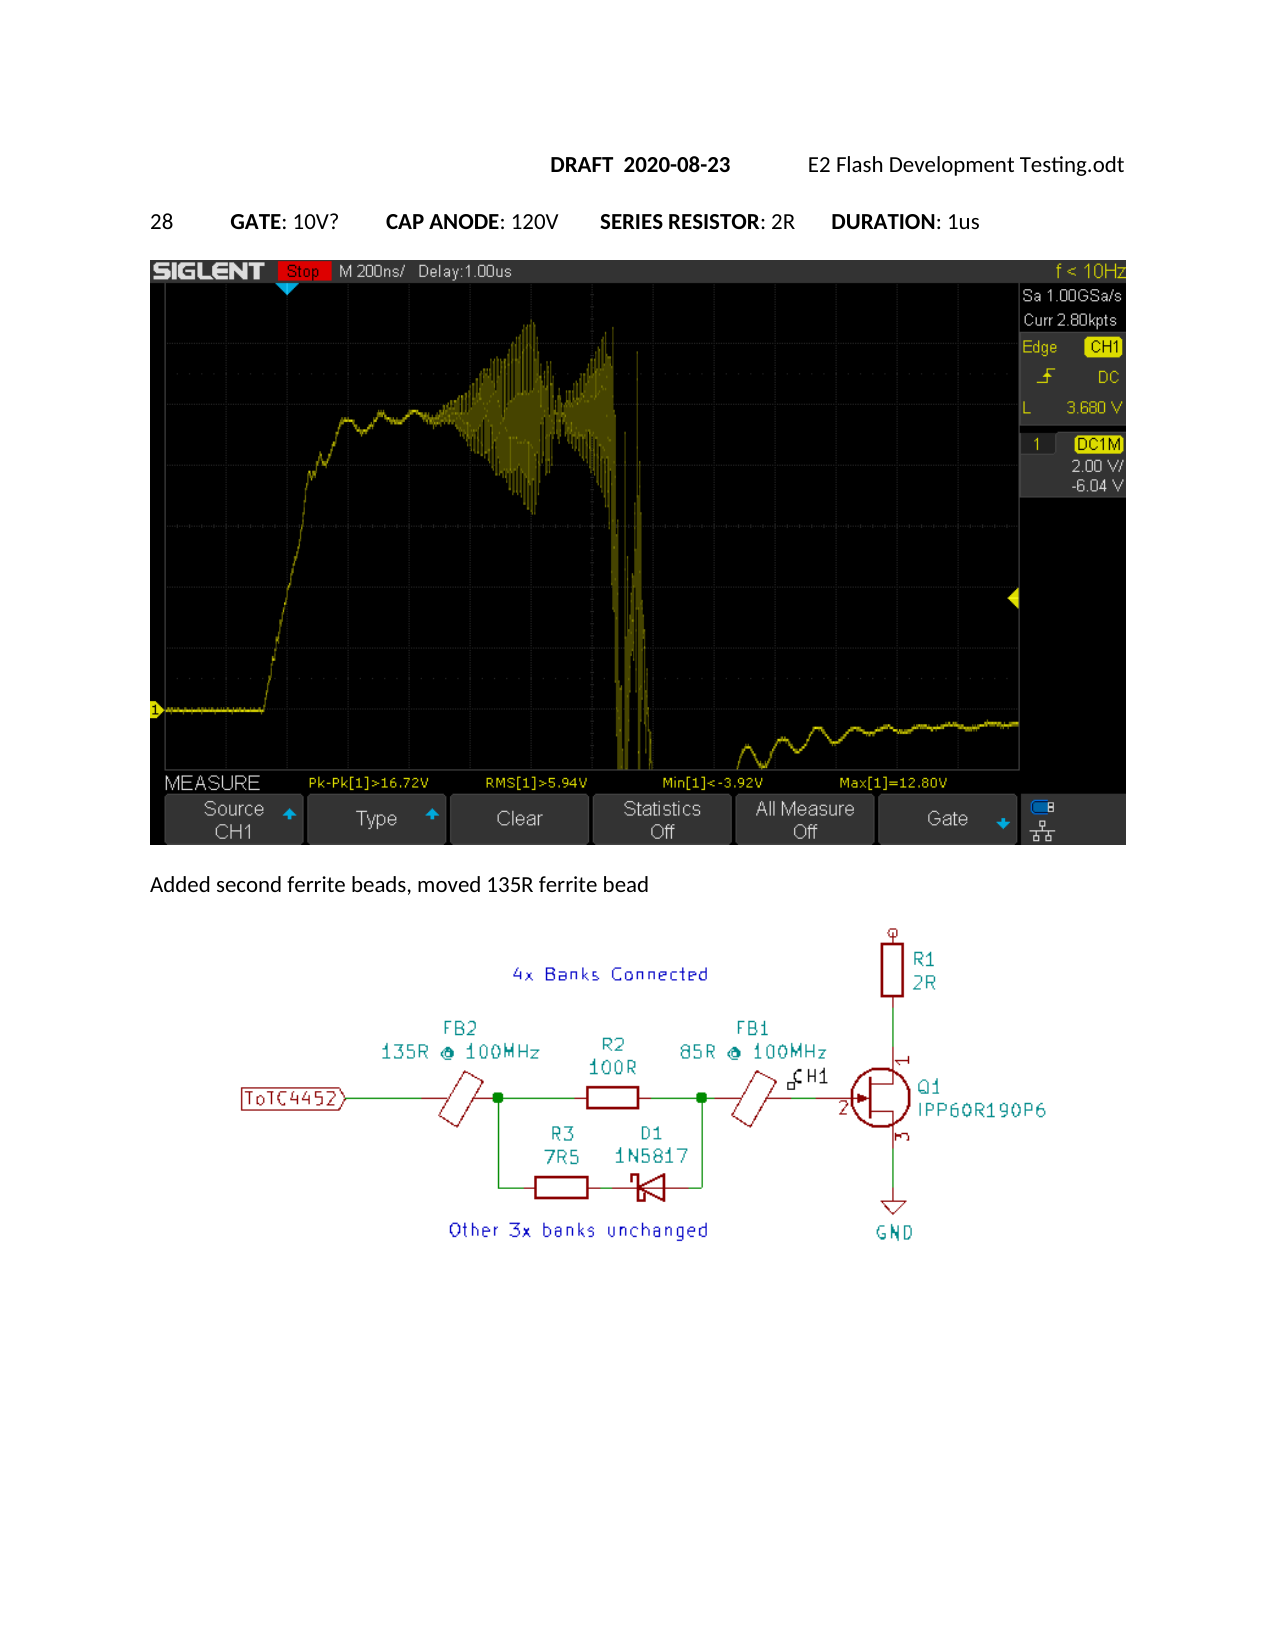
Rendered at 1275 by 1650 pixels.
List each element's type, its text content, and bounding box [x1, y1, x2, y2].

picture [150, 260, 1126, 845]
picture [223, 922, 1052, 1245]
text 28 GATE: 10V? CAP ANODE: 120V SERIES RESISTOR: 2R DURATION: 1us [150, 207, 1125, 236]
text Added second ferrite beads, moved 135R ferrite bead [150, 870, 1125, 898]
